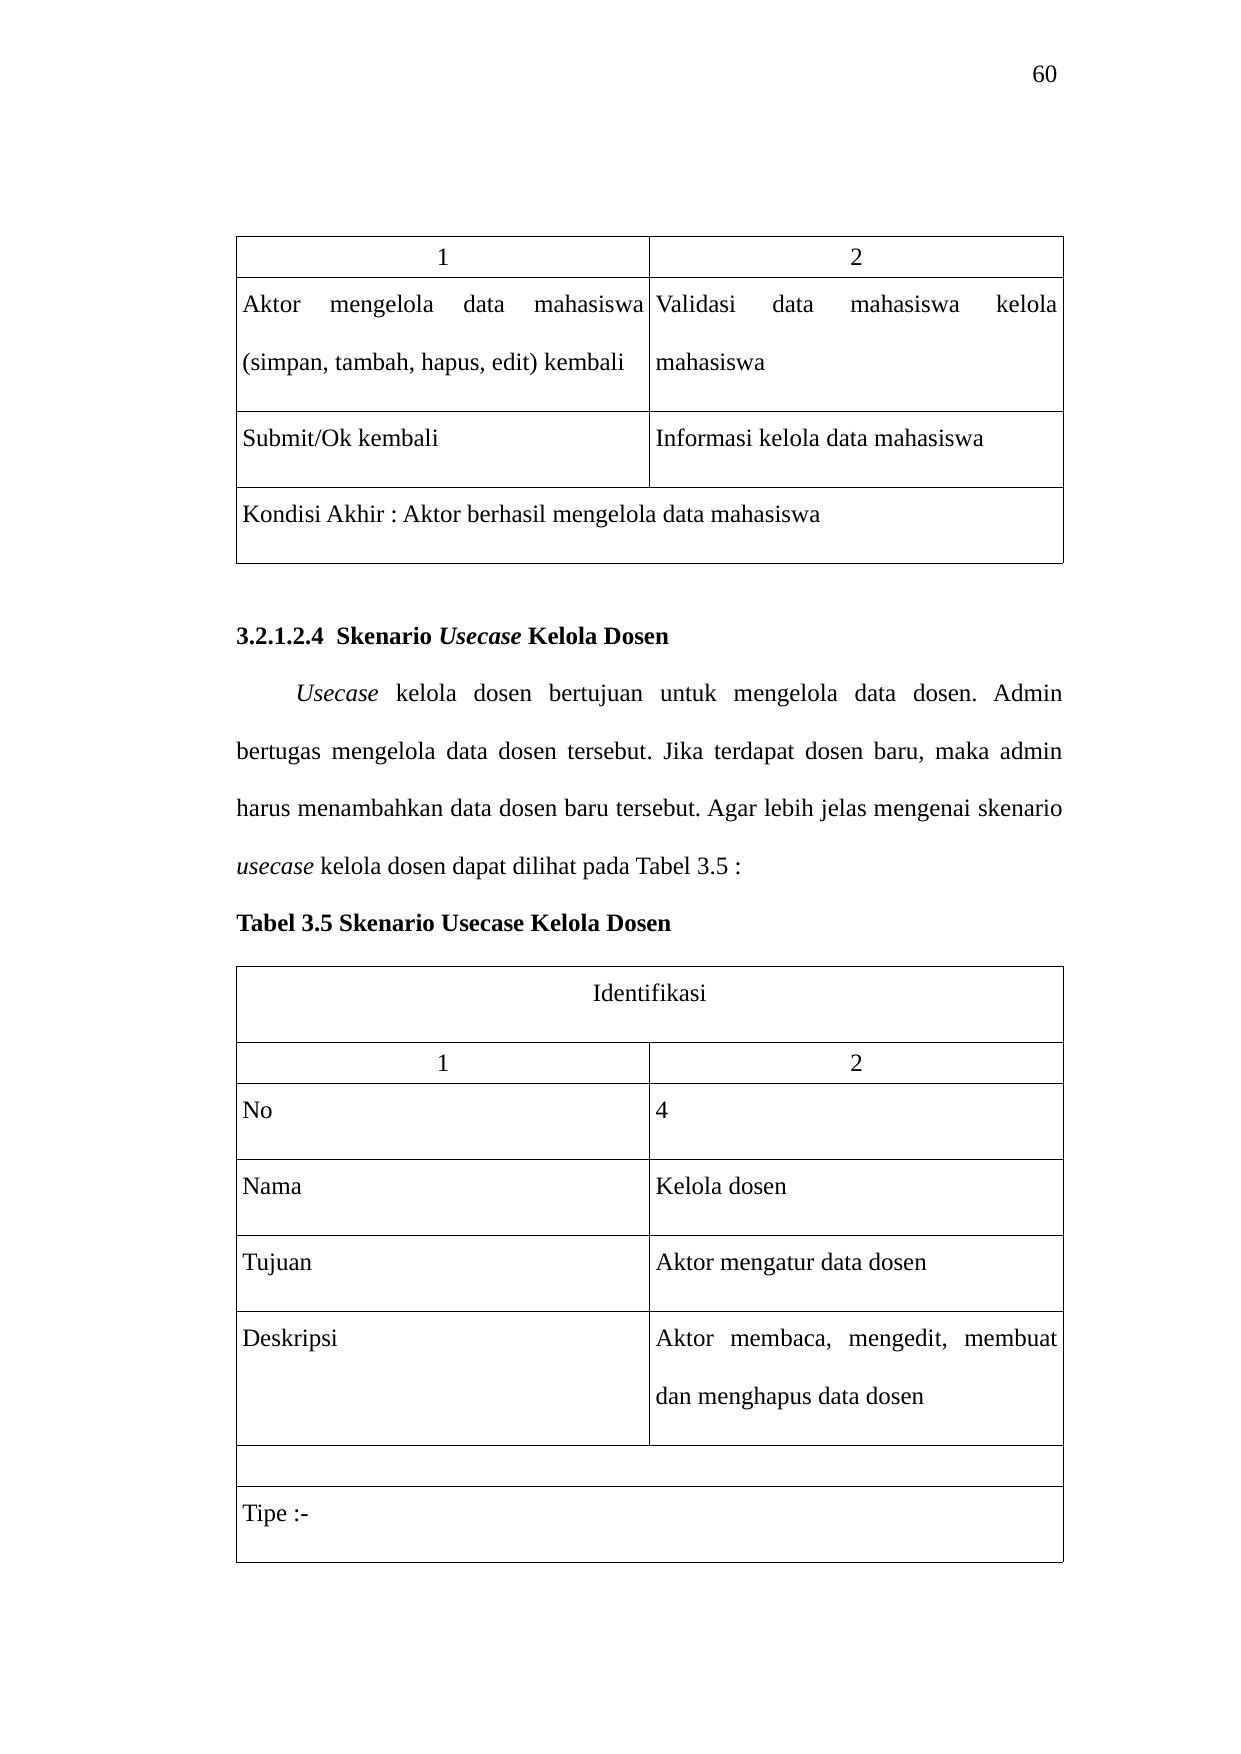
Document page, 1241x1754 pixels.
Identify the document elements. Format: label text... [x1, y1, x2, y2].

table_cell No [237, 1084, 649, 1159]
text Tabel 3.5 Skenario Usecase Kelola Dosen [236, 908, 1063, 937]
table_cell Validasi data mahasiswa kelola mahasiswa [650, 278, 1063, 411]
table_cell Submit/Ok kembali [237, 412, 649, 487]
table_cell Kelola dosen [650, 1160, 1063, 1235]
table_cell Kondisi Akhir : Aktor berhasil mengelola data mahasiswa [237, 488, 1063, 563]
table_header Identifikasi [237, 967, 1063, 1042]
table_cell Tipe :- [237, 1487, 1063, 1562]
table_cell 1 [237, 237, 649, 277]
table_cell 2 [650, 1043, 1063, 1083]
table_cell Aktor mengelola data mahasiswa (simpan, tambah, hapus, edit) kembali [237, 278, 649, 411]
table_cell Aktor mengatur data dosen [650, 1236, 1063, 1311]
table_cell 2 [650, 237, 1063, 277]
text Usecase kelola dosen bertujuan untuk mengelola data dosen. Admin bertugas mengelola data dosen tersebut. Jika terdapat dosen baru, maka admin harus menambahkan data dosen baru tersebut. Agar lebih jelas mengenai skenario usecase kelola dosen dapat dilihat pada Tabel 3.5 : [236, 678, 1063, 880]
table_cell 1 [237, 1043, 649, 1083]
table_cell 4 [650, 1084, 1063, 1159]
table_cell Tujuan [237, 1236, 649, 1311]
table_cell Aktor membaca, mengedit, membuat dan menghapus data dosen [650, 1312, 1063, 1445]
table_cell [237, 1446, 1063, 1486]
table_cell Informasi kelola data mahasiswa [650, 412, 1063, 487]
subtitle Skenario Usecase Kelola Dosen [236, 621, 1063, 650]
table_cell Deskripsi [237, 1312, 649, 1445]
table_cell Nama [237, 1160, 649, 1235]
